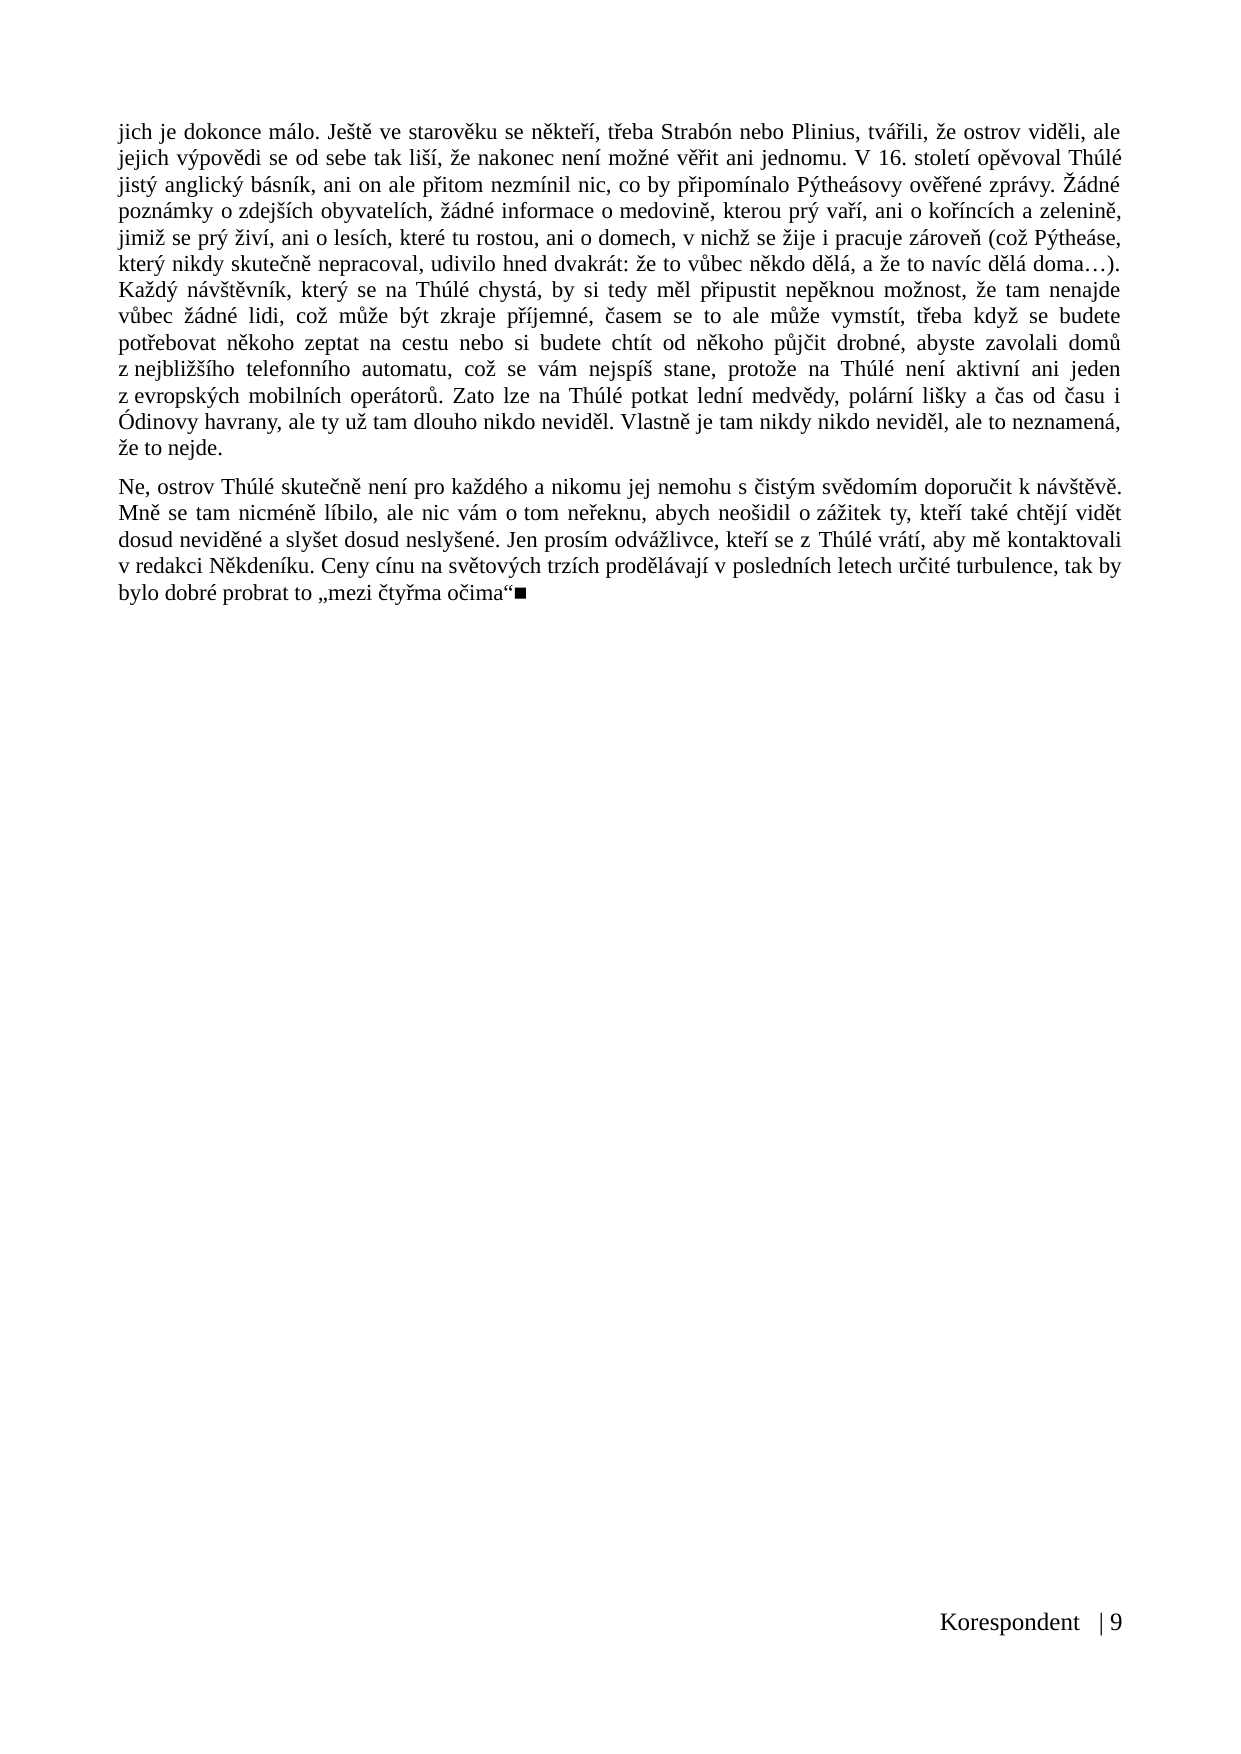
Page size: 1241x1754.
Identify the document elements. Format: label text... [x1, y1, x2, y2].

text Ne, ostrov Thúlé skutečně není pro každého a nikomu jej nemohu s čistým svědomím doporučit k návštěvě. Mně se tam nicméně líbilo, ale nic vám o tom neřeknu, abych neošidil o zážitek ty, kteří také chtějí vidět dosud neviděné a slyšet dosud neslyšené. Jen prosím odvážlivce, kteří se z Thúlé vrátí, aby mě kontaktovali v redakci Někdeníku. Ceny cínu na světových trzích prodělávají v posledních letech určité turbulence, tak by bylo dobré probrat to „mezi čtyřma očima“■ [118, 473, 1122, 605]
text jich je dokonce málo. Ještě ve starověku se někteří, třeba Strabón nebo Plinius, tvářili, že ostrov viděli, ale jejich výpovědi se od sebe tak liší, že nakonec není možné věřit ani jednomu. V 16. století opěvoval Thúlé jistý anglický básník, ani on ale přitom nezmínil nic, co by připomínalo Pýtheásovy ověřené zprávy. Žádné poznámky o zdejších obyvatelích, žádné informace o medovině, kterou prý vaří, ani o koříncích a zelenině, jimiž se prý živí, ani o lesích, které tu rostou, ani o domech, v nichž se žije i pracuje zároveň (což Pýtheáse, který nikdy skutečně nepracoval, udivilo hned dvakrát: že to vůbec někdo dělá, a že to navíc dělá doma…). Každý návštěvník, který se na Thúlé chystá, by si tedy měl připustit nepěknou možnost, že tam nenajde vůbec žádné lidi, což může být zkraje příjemné, časem se to ale může vymstít, třeba když se budete potřebovat někoho zeptat na cestu nebo si budete chtít od někoho půjčit drobné, abyste zavolali domů z nejbližšího telefonního automatu, což se vám nejspíš stane, protože na Thúlé není aktivní ani jeden z evropských mobilních operátorů. Zato lze na Thúlé potkat lední medvědy, polární lišky a čas od času i Ódinovy havrany, ale ty už tam dlouho nikdo neviděl. Vlastně je tam nikdy nikdo neviděl, ale to neznamená, že to nejde. [118, 118, 1122, 461]
